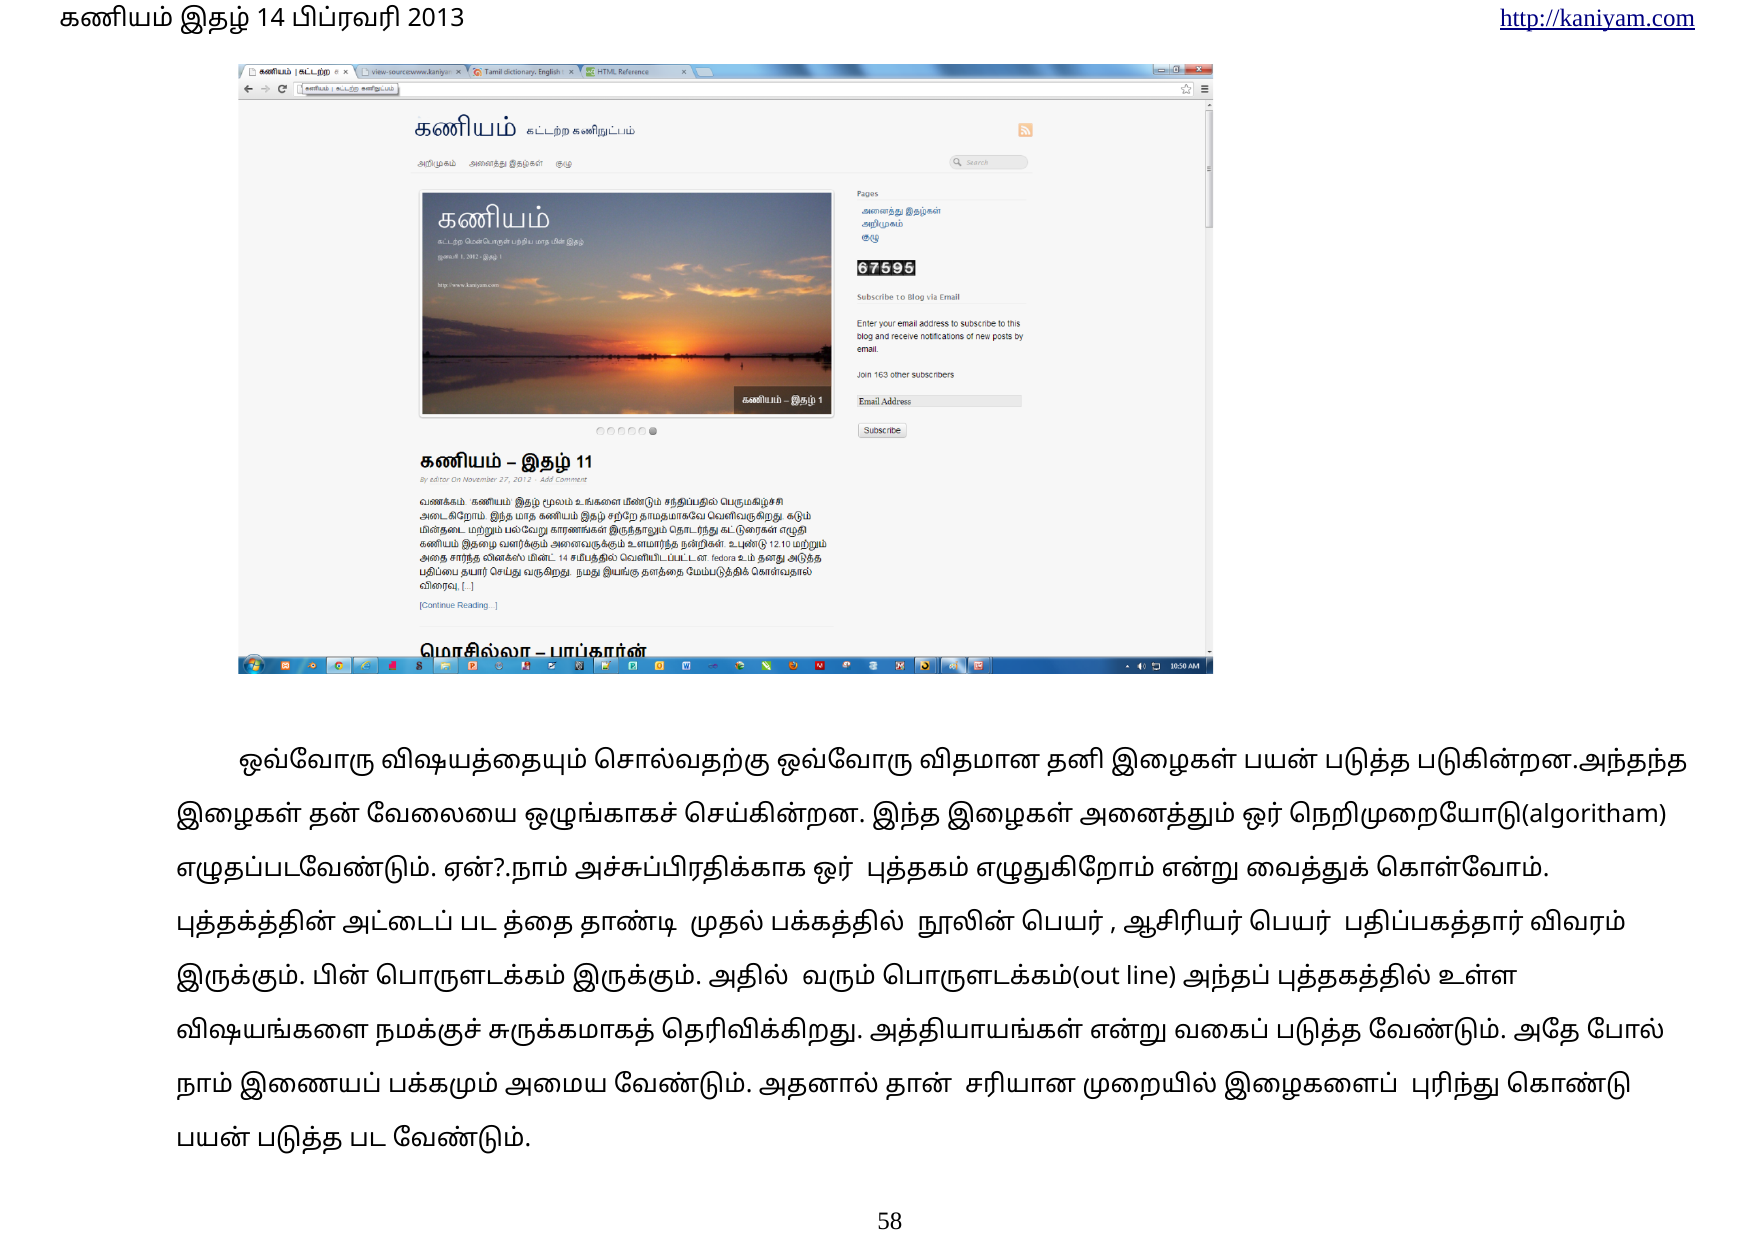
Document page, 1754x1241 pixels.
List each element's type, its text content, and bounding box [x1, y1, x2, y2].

picture [238, 64, 1214, 674]
text ஒவ்வோரு விஷயத்தையும் சொல்வதற்கு ஒவ்வோரு விதமான தனி இழைகள் பயன் படுத்த படுகின்றன.அந்தந்த இழைகள் தன் வேலையை ஒழுங்காகச் செய்கின்றன. இந்த இழைகள் அனைத்தும் ஒர் நெறிமுறையோடு(algoritham) எழுதப்படவேண்டும். ஏன்?.நாம் அச்சுப்பிரதிக்காக ஒர் புத்தகம் எழுதுகிறோம் என்று வைத்துக் கொள்வோம். புத்தக்த்தின் அட்டைப் பட த்தை தாண்டி முதல் பக்கத்தில் நூலின் பெயர் , ஆசிரியர் பெயர் பதிப்பகத்தார் விவரம் இருக்கும். பின் பொருளடக்கம் இருக்கும். அதில் வரும் பொருளடக்கம்(out line) அந்தப் புத்தகத்தில் உள்ள விஷயங்களை நமக்குச் சுருக்கமாகத் தெரிவிக்கிறது. அத்தியாயங்கள் என்று வகைப் படுத்த வேண்டும். அதே போல் நாம் இணையப் பக்கமும் அமைய வேண்டும். அதனால் தான் சரியான முறையில் இழைகளைப் புரிந்து கொண்டு பயன் படுத்த பட வேண்டும். [176, 742, 1695, 1156]
